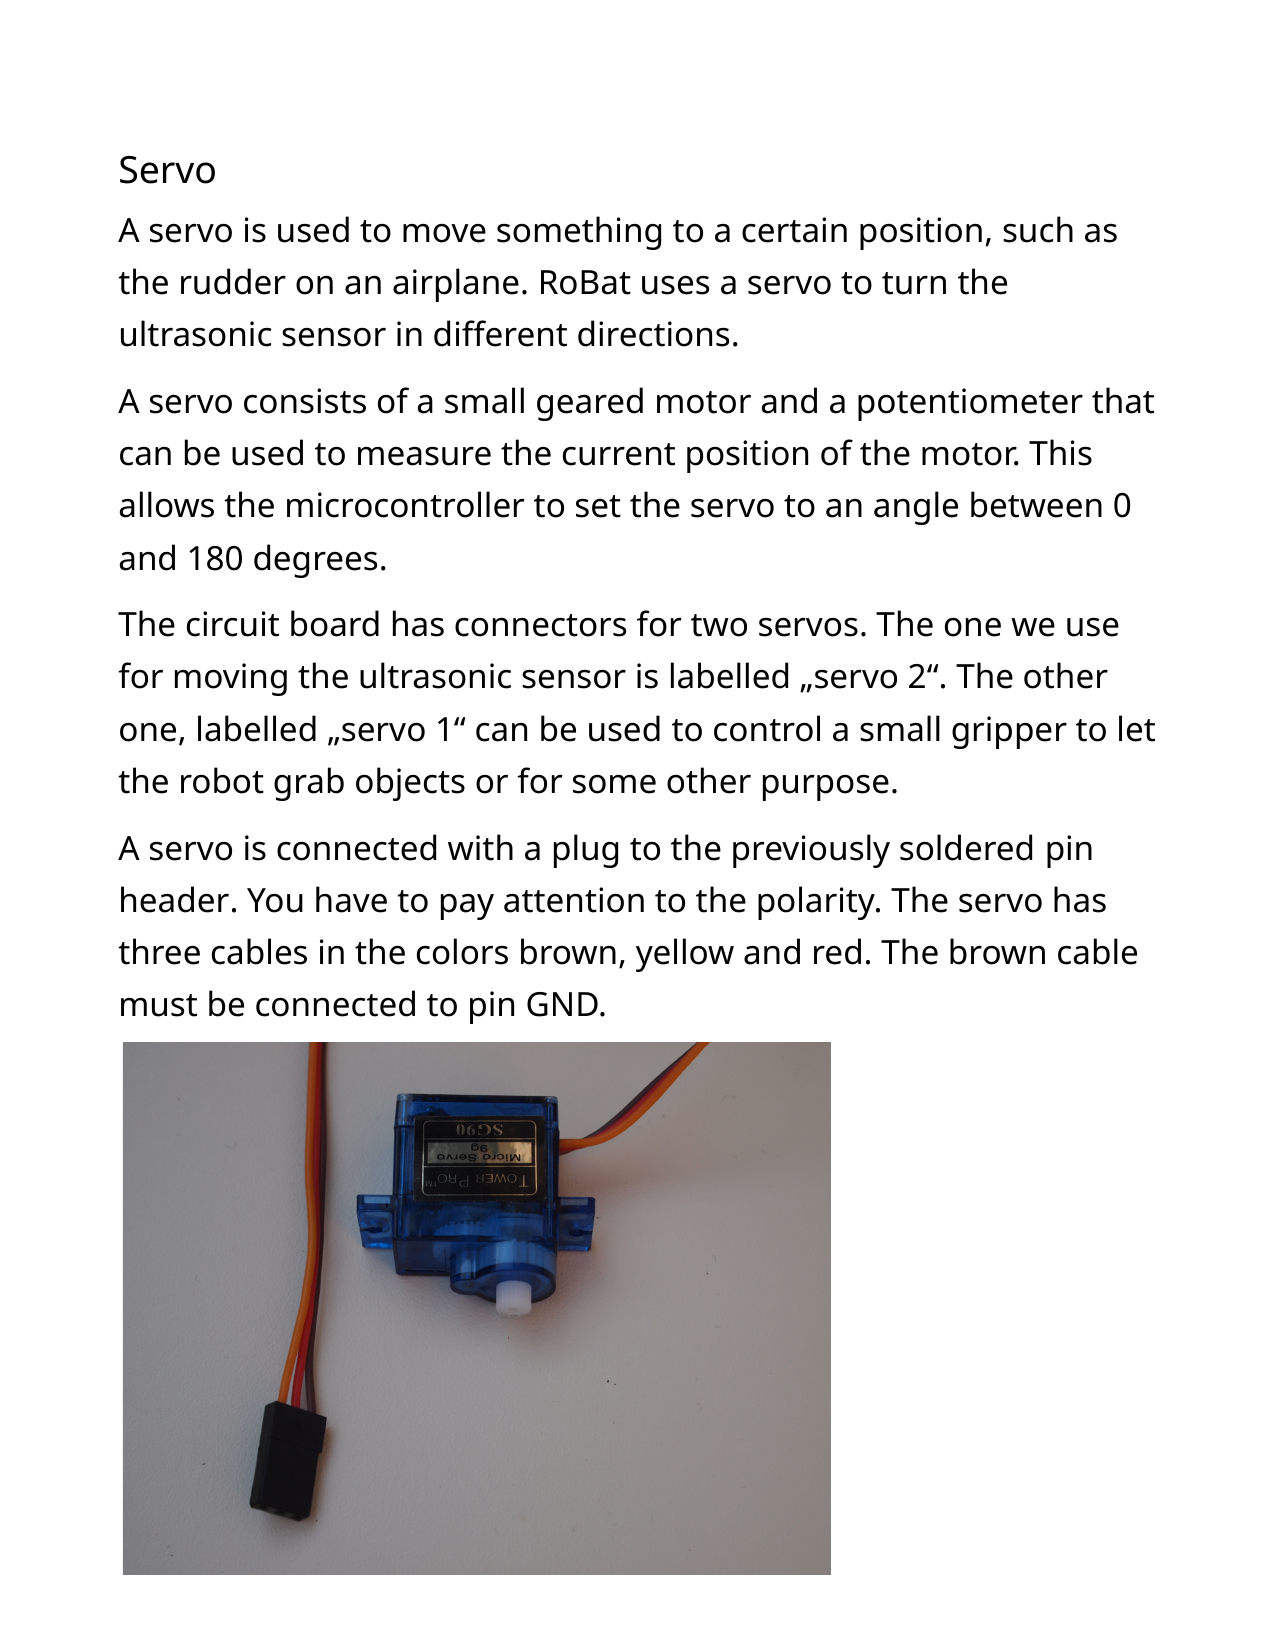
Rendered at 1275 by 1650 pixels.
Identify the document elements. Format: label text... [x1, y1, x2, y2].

picture [122, 1042, 831, 1575]
subtitle Servo [118, 143, 1157, 194]
text The circuit board has connectors for two servos. The one we use for moving the ultrasonic sensor is labelled „servo 2“. The other one, labelled „servo 1“ can be used to control a small gripper to let the robot grab objects or for some other purpose. [118, 601, 1157, 803]
text A servo is connected with a plug to the previously soldered pin header. You have to pay attention to the polarity. The servo has three cables in the colors brown, yellow and red. The brown cable must be connected to pin GND. [118, 824, 1157, 1026]
text A servo is used to move something to a certain position, such as the rudder on an airplane. RoBat uses a servo to turn the ultrasonic sensor in different directions. [118, 207, 1157, 356]
text A servo consists of a small geared motor and a potentiometer that can be used to measure the current position of the motor. This allows the microcontroller to set the servo to an angle between 0 and 180 degrees. [118, 378, 1157, 580]
